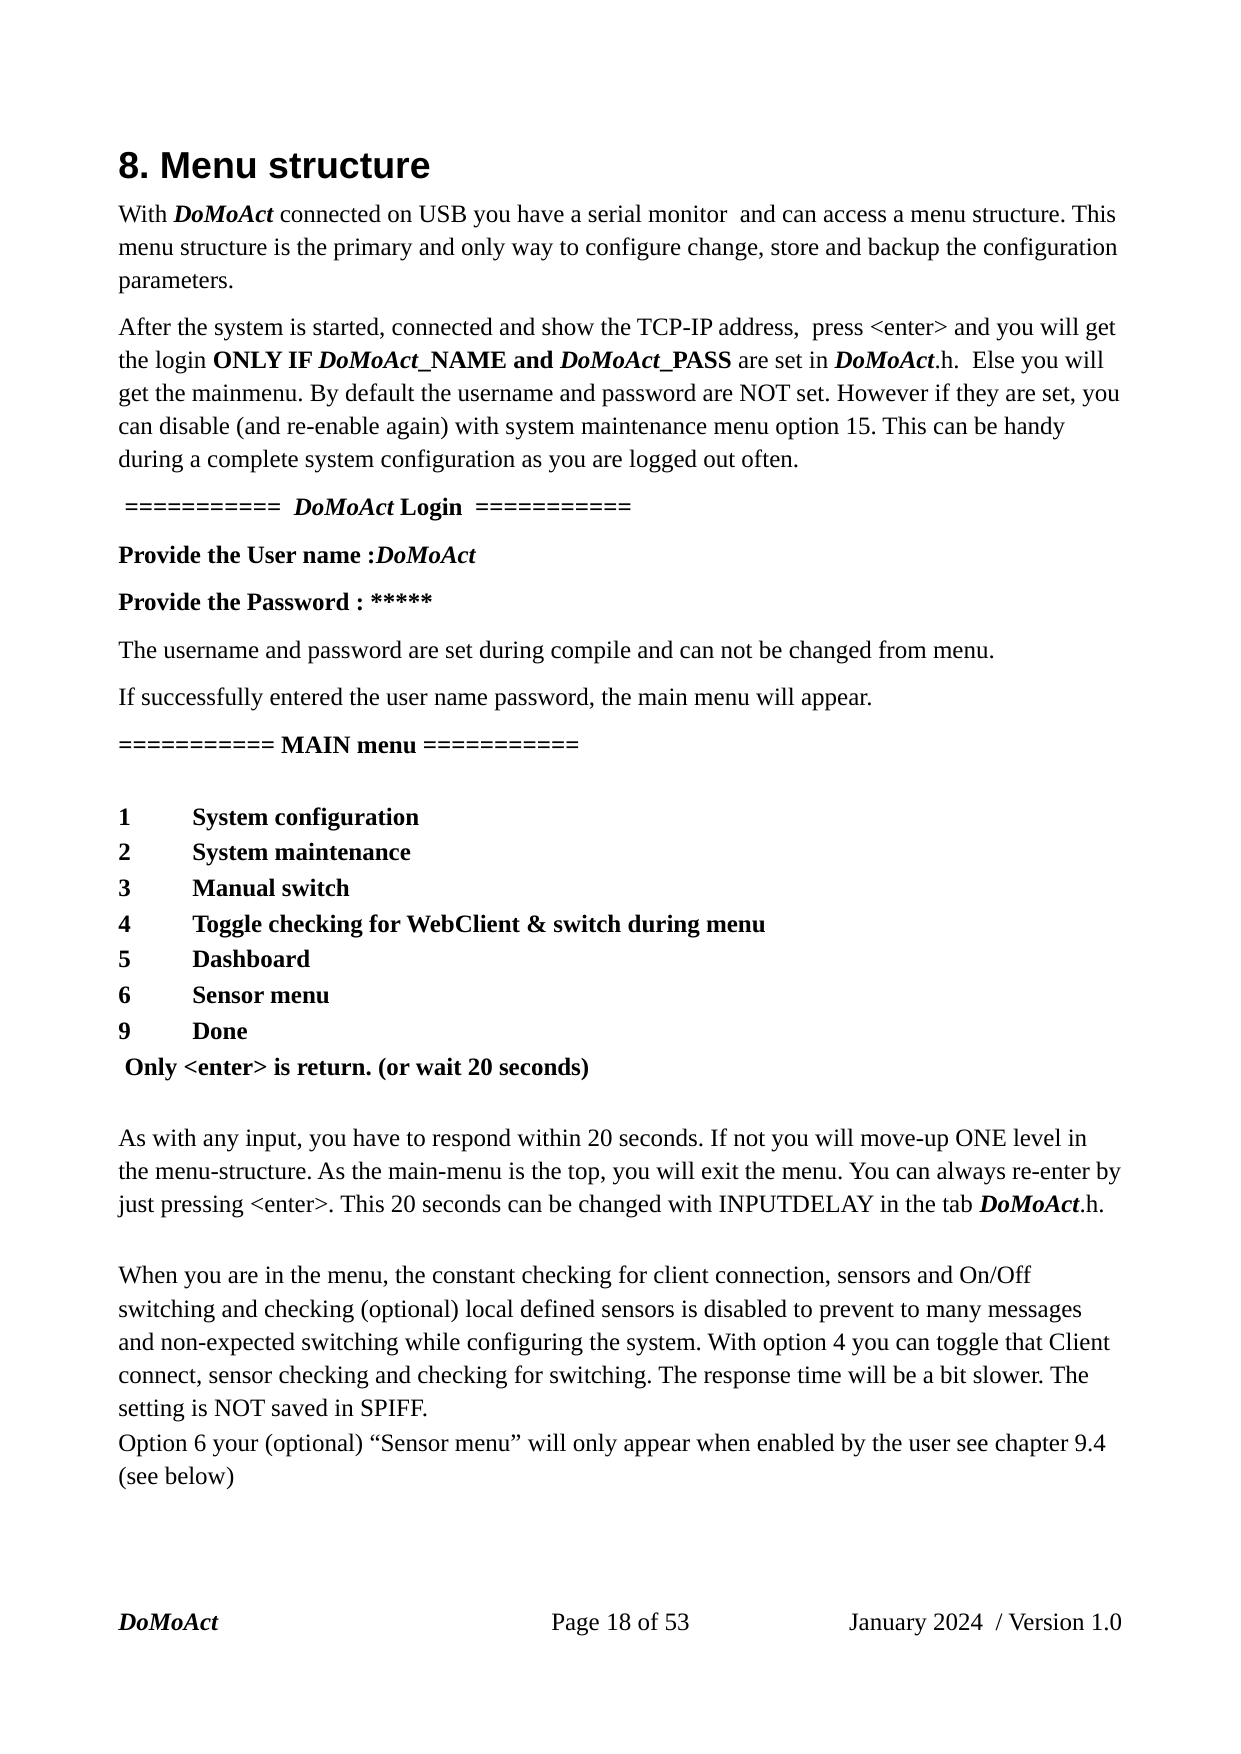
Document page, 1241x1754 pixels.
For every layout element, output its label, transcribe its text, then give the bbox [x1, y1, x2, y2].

text 2 System maintenance [118, 837, 1122, 866]
text 4 Toggle checking for WebClient & switch during menu [118, 909, 1122, 937]
text Provide the User name :DoMoAct [118, 540, 1122, 568]
text 1 System configuration [118, 802, 1122, 830]
text 6 Sensor menu [118, 980, 1122, 1009]
text Only <enter> is return. (or wait 20 seconds) [118, 1052, 1122, 1080]
text 5 Dashboard [118, 944, 1122, 973]
text =========== DoMoAct Login =========== [118, 492, 1122, 521]
text With DoMoAct connected on USB you have a serial monitor and can access a menu structure. This menu structure is the primary and only way to configure change, store and backup the configuration parameters. [118, 199, 1122, 293]
subtitle 8. Menu structure [118, 143, 1122, 186]
text Option 6 your (optional) “Sensor menu” will only appear when enabled by the user see chapter 9.4 (see below) [118, 1428, 1122, 1490]
text =========== MAIN menu =========== [118, 730, 1122, 759]
text When you are in the menu, the constant checking for client connection, sensors and On/Off switching and checking (optional) local defined sensors is disabled to prevent to many messages and non-expected switching while configuring the system. With option 4 you can toggle that Client connect, sensor checking and checking for switching. The response time will be a bit slower. The setting is NOT saved in SPIFF. [118, 1261, 1122, 1421]
text Provide the Password : ***** [118, 587, 1122, 616]
text 3 Manual switch [118, 873, 1122, 902]
text After the system is started, connected and show the TCP-IP address, press <enter> and you will get the login ONLY IF DoMoAct_NAME and DoMoAct_PASS are set in DoMoAct.h. Else you will get the mainmenu. By default the username and password are NOT set. However if they are set, you can disable (and re-enable again) with system maintenance menu option 15. This can be handy during a complete system configuration as you are logged out often. [118, 312, 1122, 473]
text If successfully entered the user name password, the main menu will appear. [118, 682, 1122, 711]
text As with any input, you have to respond within 20 seconds. If not you will move-up ONE level in the menu-structure. As the main-menu is the top, you will exit the menu. You can always re-enter by just pressing <enter>. This 20 seconds can be changed with INPUTDELAY in the tab DoMoAct.h. [118, 1123, 1122, 1218]
text The username and password are set during compile and can not be changed from menu. [118, 635, 1122, 664]
text 9 Done [118, 1016, 1122, 1045]
